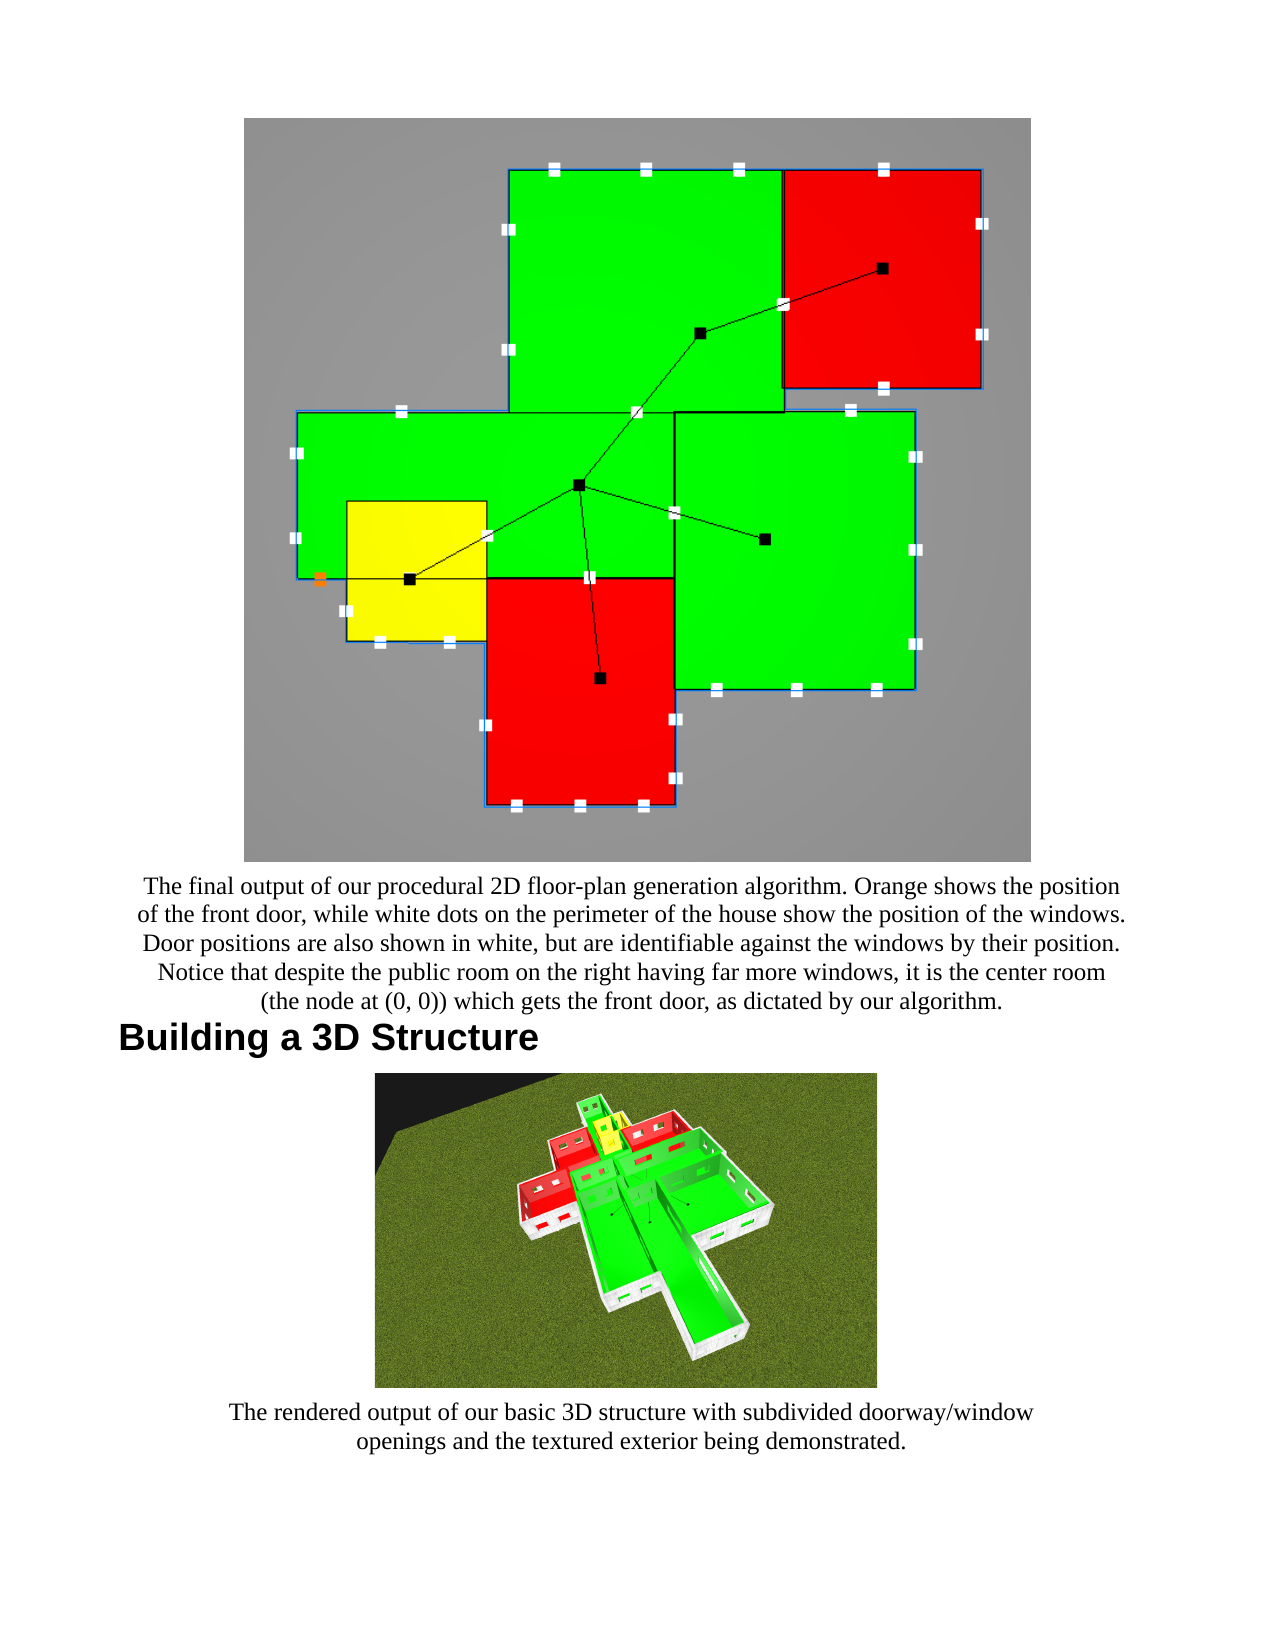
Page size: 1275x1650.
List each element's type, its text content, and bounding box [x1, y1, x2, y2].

picture [244, 118, 1031, 862]
subtitle Building a 3D Structure [118, 118, 1157, 1058]
picture [374, 1073, 878, 1388]
